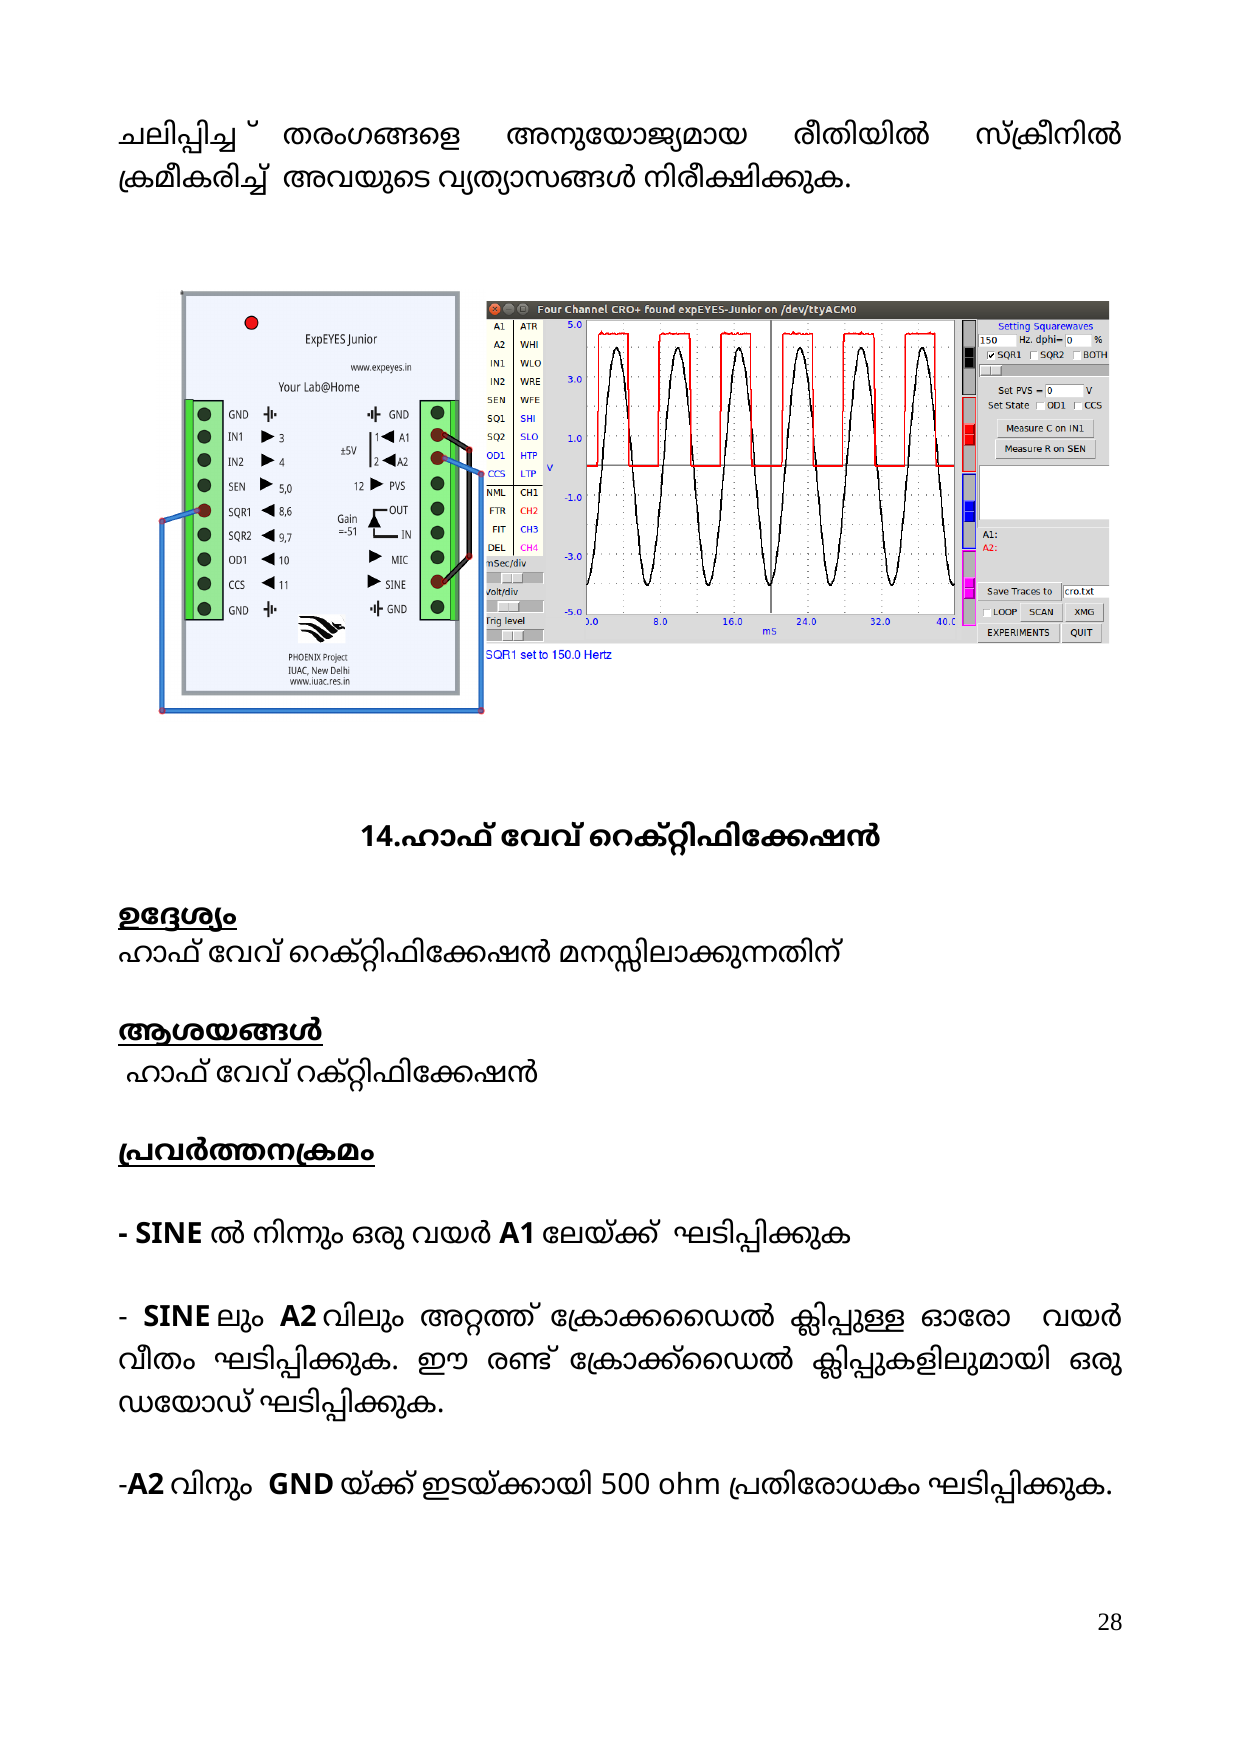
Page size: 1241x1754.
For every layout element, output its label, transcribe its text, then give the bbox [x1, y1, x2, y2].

picture [156, 289, 1110, 722]
text ഹാഫ് വേവ് റെക്റ്റിഫിക്കേഷൻ മനസ്സിലാക്കുന്നതിന് [118, 936, 1122, 974]
list - SINEലും A2വിലും അറ്റത്ത് ക്രോക്കഡൈൽ ക്ലിപ്പുള്ള ഓരോ വയർ വീതം ഘടിപ്പിക്കുക. ഈ രണ്ട് ക്രോക്ക്ഡൈൽ ക്ലിപ്പുകളിലുമായി ഒരു ഡയോഡ് ഘടിപ്പിക്കുക. [118, 1295, 1122, 1424]
text ഉദ്ദേശ്യം [118, 898, 1122, 936]
list ചലിപ്പിച്ച് തരംഗങ്ങളെ അനുയോജ്യമായ രീതിയിൽ സ്ക്രീനിൽ ക്രമീകരിച്ച് അവയുടെ വ്യത്യാസങ്ങൾ നിരീക്ഷിക്കുക. [118, 118, 1122, 199]
text ഹാഫ് വേവ് റക്റ്റിഫിക്കേഷൻ [118, 1052, 1122, 1095]
list -A2വിനും GNDയ്ക്ക് ഇടയ്ക്കായി 500 ohm പ്രതിരോധകം ഘടിപ്പിക്കുക. [118, 1464, 1122, 1507]
list - SINE ൽ നിന്നും ഒരു വയർ A1ലേയ്ക്ക് ഘടിപ്പിക്കുക [118, 1212, 1122, 1255]
text പ്രവർത്തനക്രമം‌ [118, 1134, 1122, 1172]
text 14.ഹാഫ് വേവ് റെക്റ്റിഫിക്കേഷൻ [118, 815, 1122, 858]
text ആശയങ്ങൾ [118, 1014, 1122, 1052]
